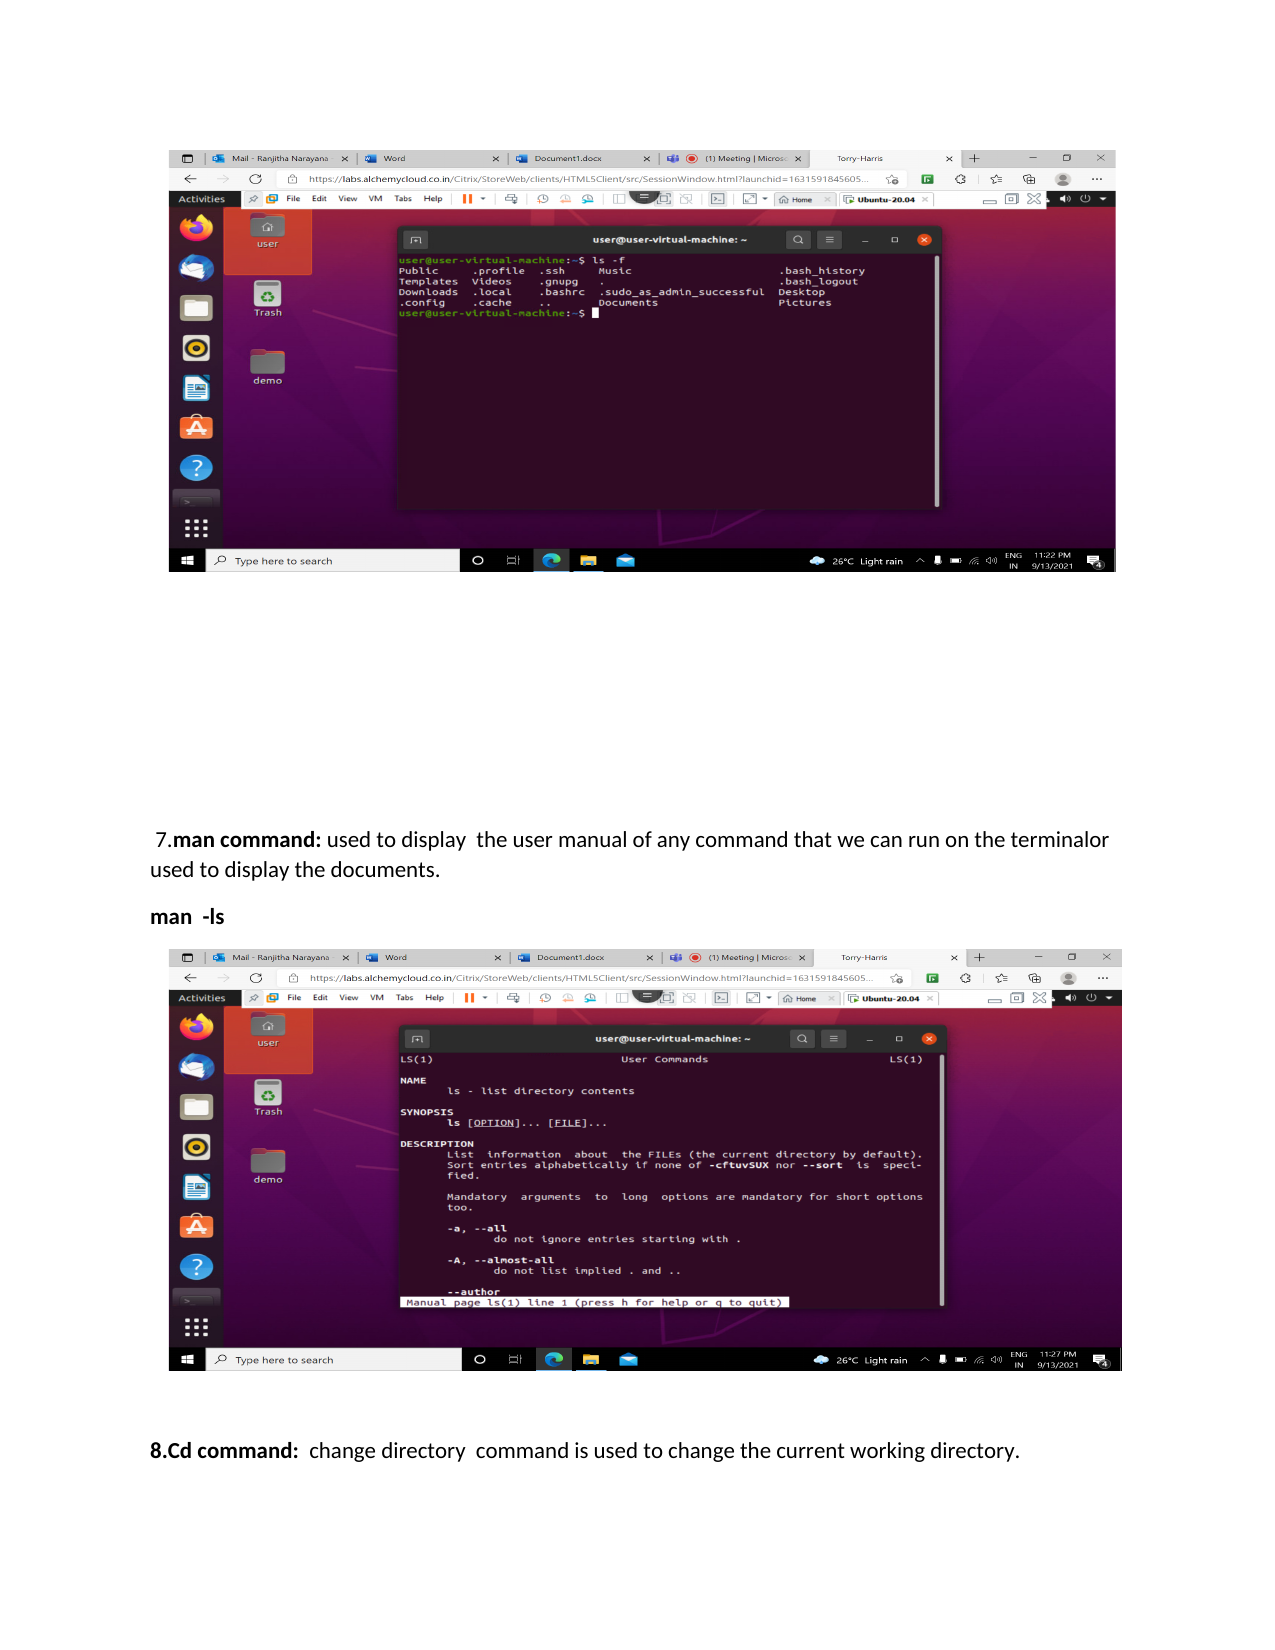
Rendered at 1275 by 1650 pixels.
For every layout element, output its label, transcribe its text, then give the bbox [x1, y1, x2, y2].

picture [168, 949, 1122, 1371]
text man -ls [150, 902, 1125, 930]
text 7.man command: used to display the user manual of any command that we can run on the terminalor used to display the documents. [150, 825, 1125, 883]
picture [168, 150, 1116, 572]
text 8.Cd command: change directory command is used to change the current working directory. [150, 1437, 1125, 1465]
